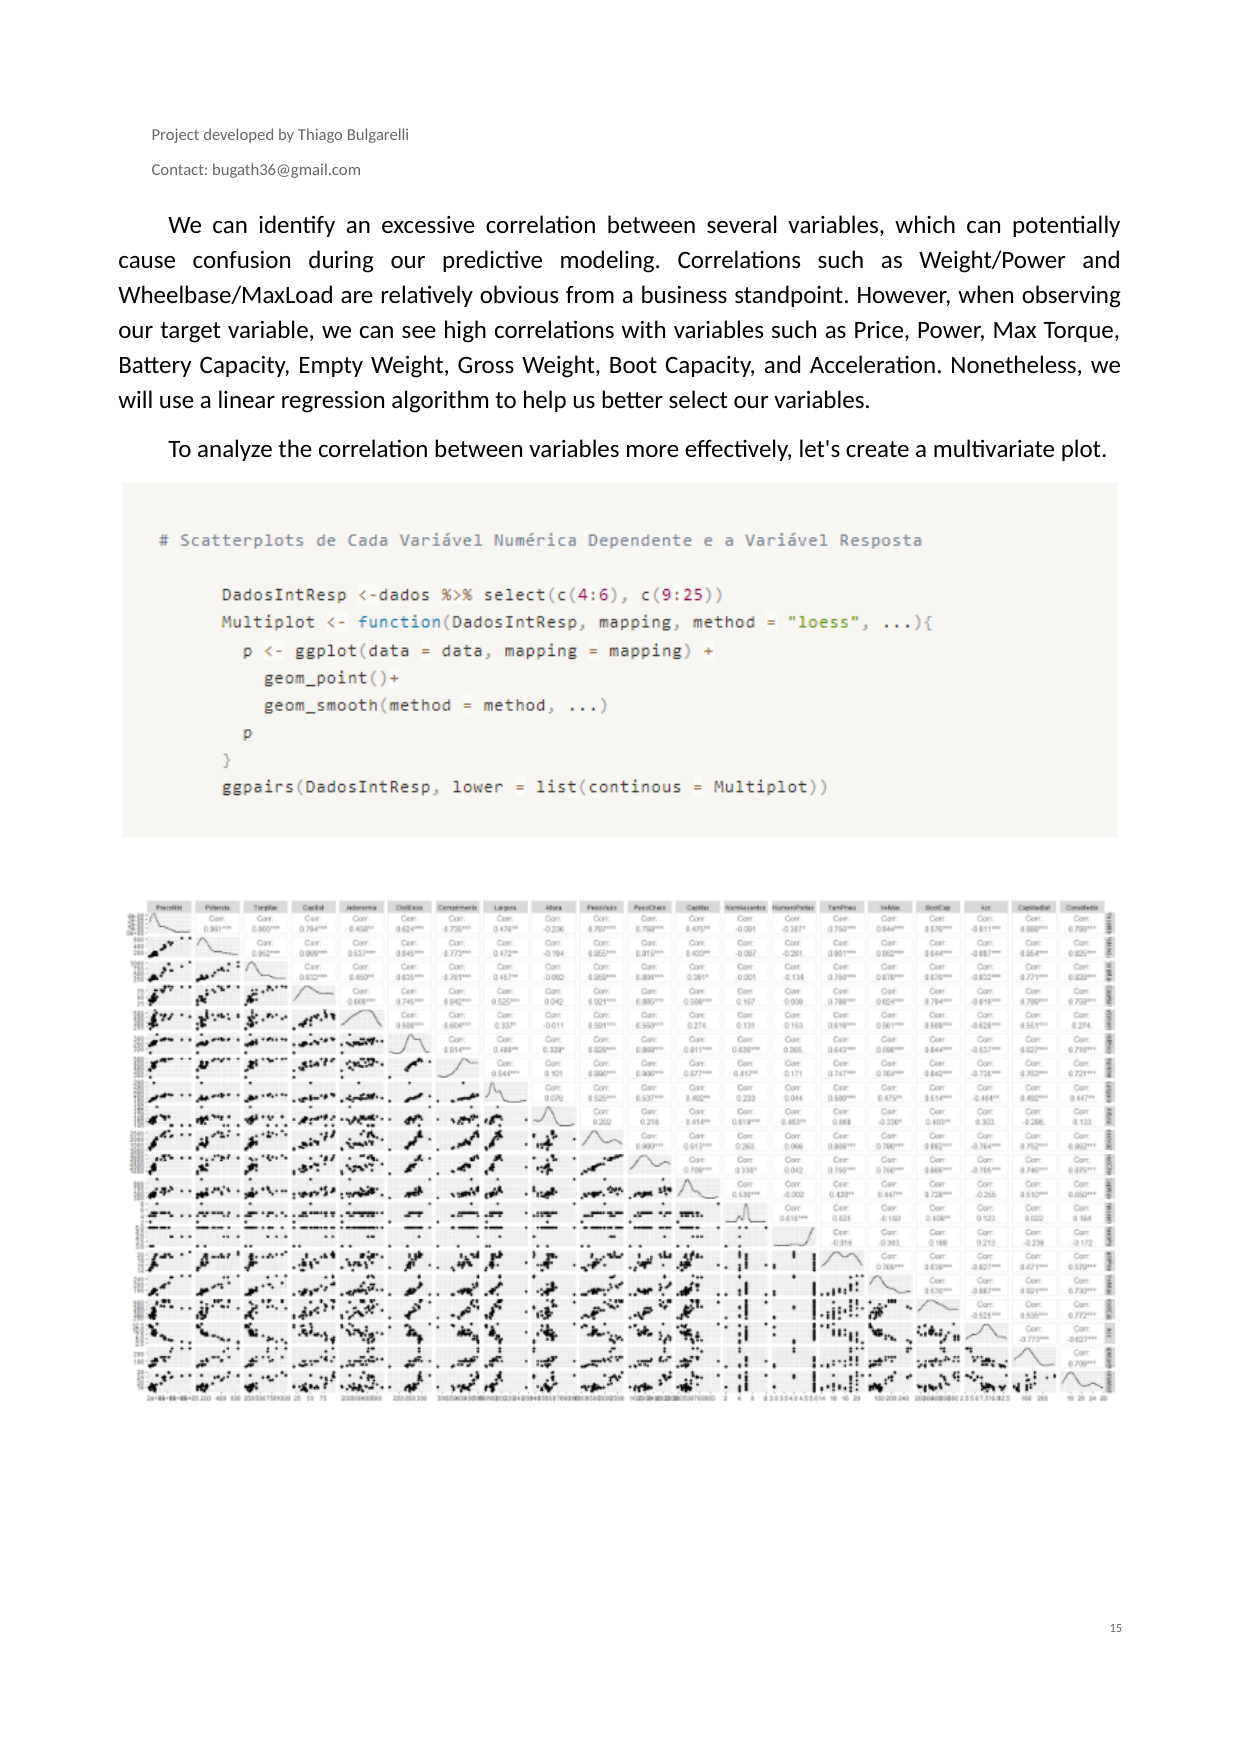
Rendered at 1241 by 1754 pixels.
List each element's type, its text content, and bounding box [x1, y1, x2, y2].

picture [118, 894, 1115, 1419]
picture [122, 483, 1118, 837]
text We can identify an excessive correlation between several variables, which can potentially cause confusion during our predictive modeling. Correlations such as Weight/Power and Wheelbase/MaxLoad are relatively obvious from a business standpoint. However, when observing our target variable, we can see high correlations with variables such as Price, Power, Max Torque, Battery Capacity, Empty Weight, Gross Weight, Boot Capacity, and Acceleration. Nonetheless, we will use a linear regression algorithm to help us better select our variables. [118, 209, 1122, 414]
text To analyze the correlation between variables more effectively, let's create a multivariate plot. [118, 434, 1122, 464]
